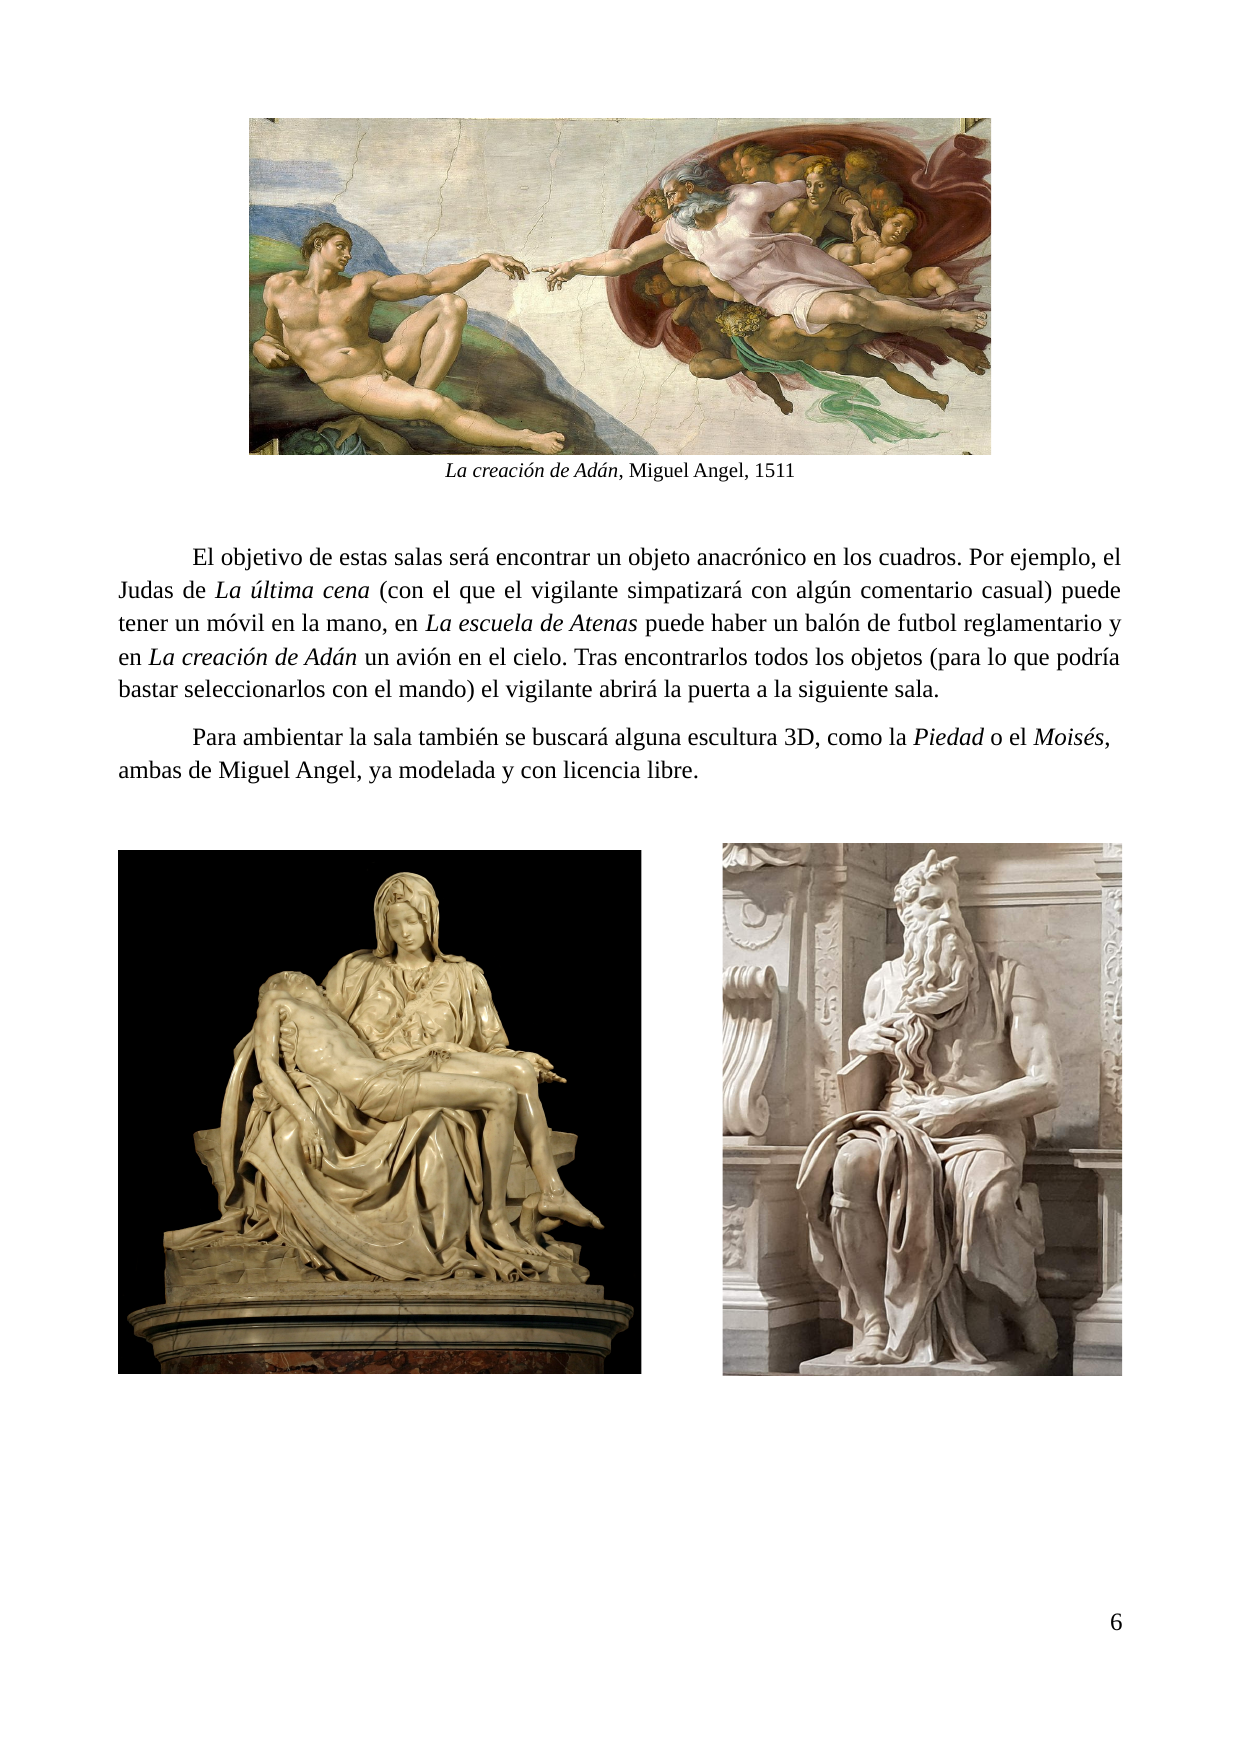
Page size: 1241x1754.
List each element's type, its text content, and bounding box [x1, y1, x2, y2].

picture [722, 843, 1123, 1376]
picture [118, 850, 642, 1374]
text La creación de Adán, Miguel Angel, 1511 [118, 118, 1122, 482]
picture [249, 118, 992, 455]
text Para ambientar la sala también se buscará alguna escultura 3D, como la Piedad o el Moisés, ambas de Miguel Angel, ya modelada y con licencia libre. [118, 722, 1122, 784]
text El objetivo de estas salas será encontrar un objeto anacrónico en los cuadros. Por ejemplo, el Judas de La última cena (con el que el vigilante simpatizará con algún comentario casual) puede tener un móvil en la mano, en La escuela de Atenas puede haber un balón de futbol reglamentario y en La creación de Adán un avión en el cielo. Tras encontrarlos todos los objetos (para lo que podría bastar seleccionarlos con el mando) el vigilante abrirá la puerta a la siguiente sala. [118, 542, 1122, 703]
